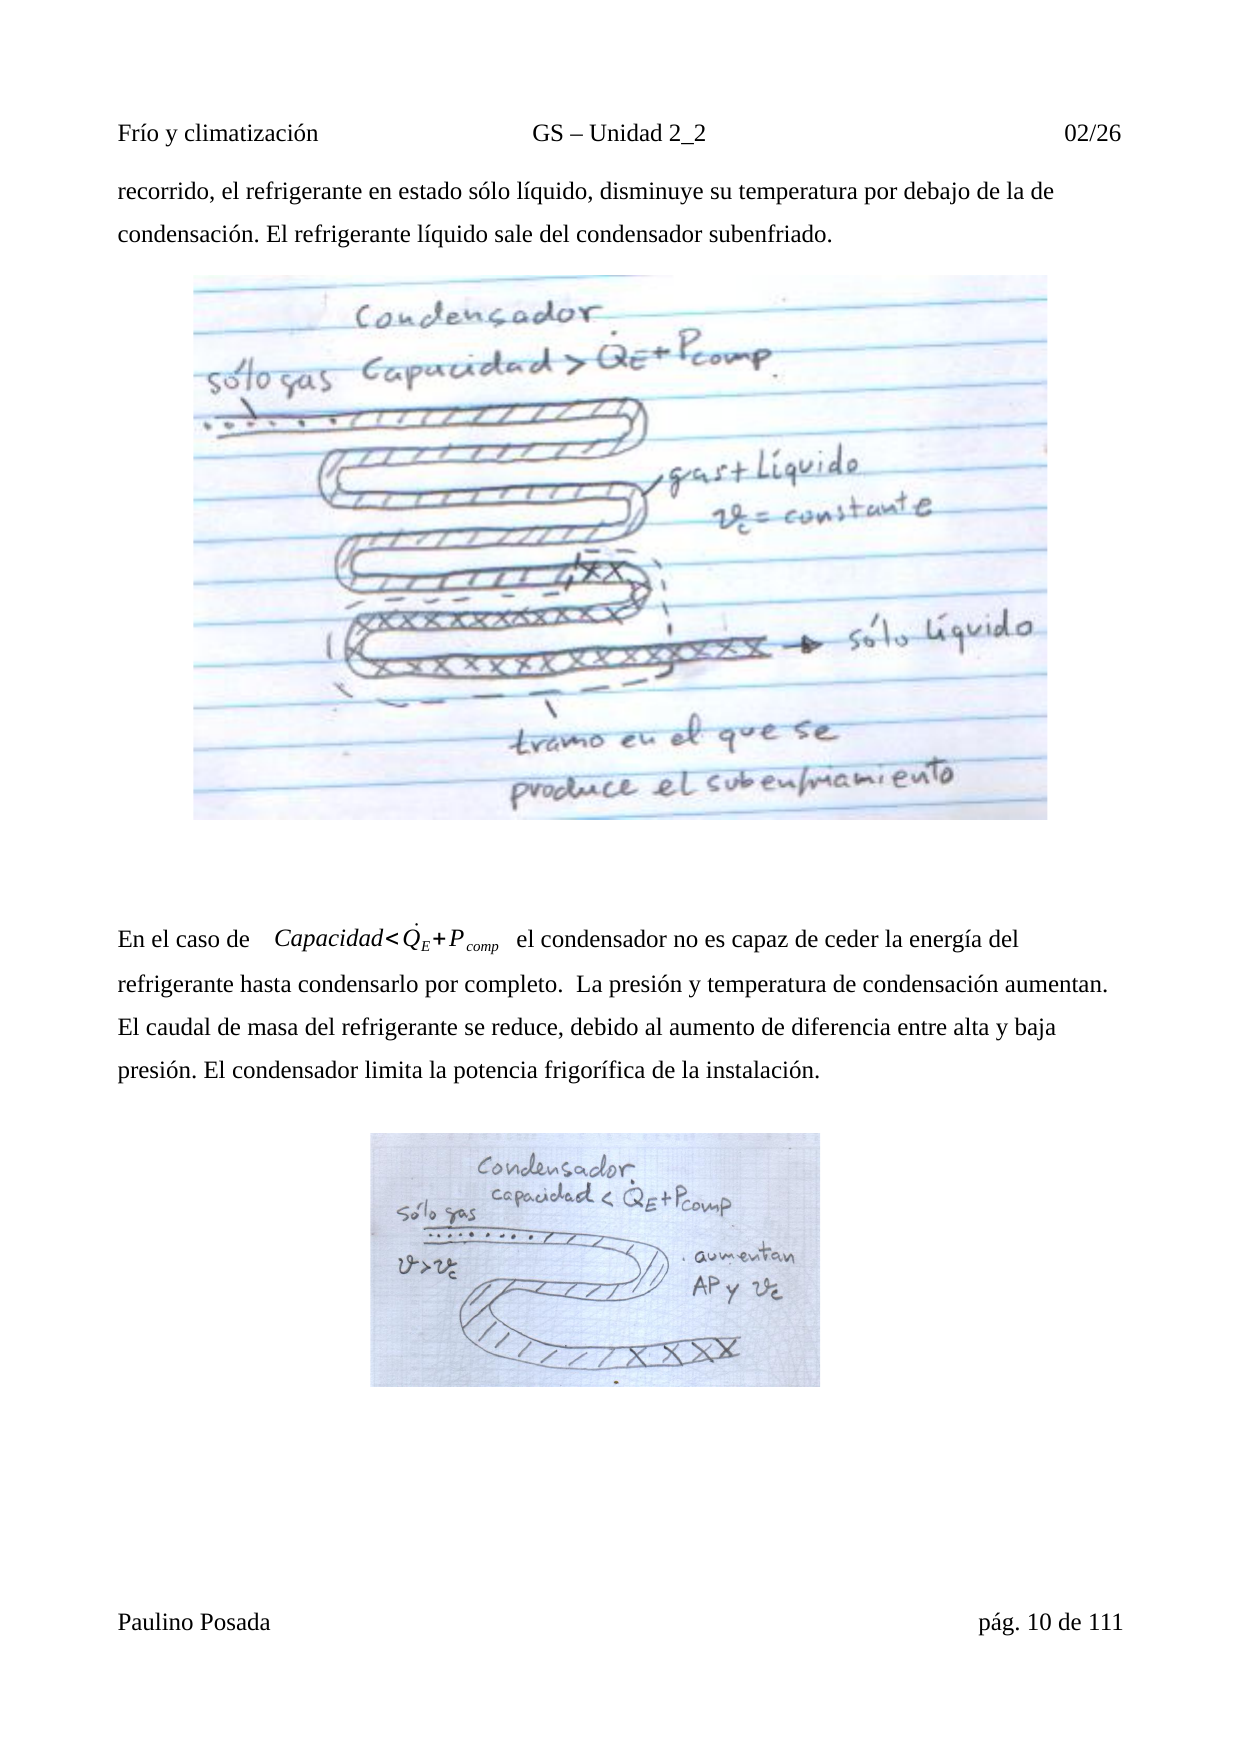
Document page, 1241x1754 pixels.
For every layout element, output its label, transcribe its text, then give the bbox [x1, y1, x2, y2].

picture [193, 275, 1048, 820]
text Si , el condensador está sobredimensionado y podría ceder más calor del que el refrigerante está aportando. El refrigerante entra en el condensador como gas a la temperatura de condensación y termina de condensar antes de llegar a la salida. Durante el último tramo del recorrido, el refrigerante en estado sólo líquido, disminuye su temperatura por debajo de la de condensación. El refrigerante líquido sale del condensador subenfriado. [117, 176, 1123, 248]
picture [370, 1133, 821, 1387]
text En el caso de el condensador no es capaz de ceder la energía del refrigerante hasta condensarlo por completo. La presión y temperatura de condensación aumentan. El caudal de masa del refrigerante se reduce, debido al aumento de diferencia entre alta y baja presión. El condensador limita la potencia frigorífica de la instalación. [117, 923, 1123, 1084]
